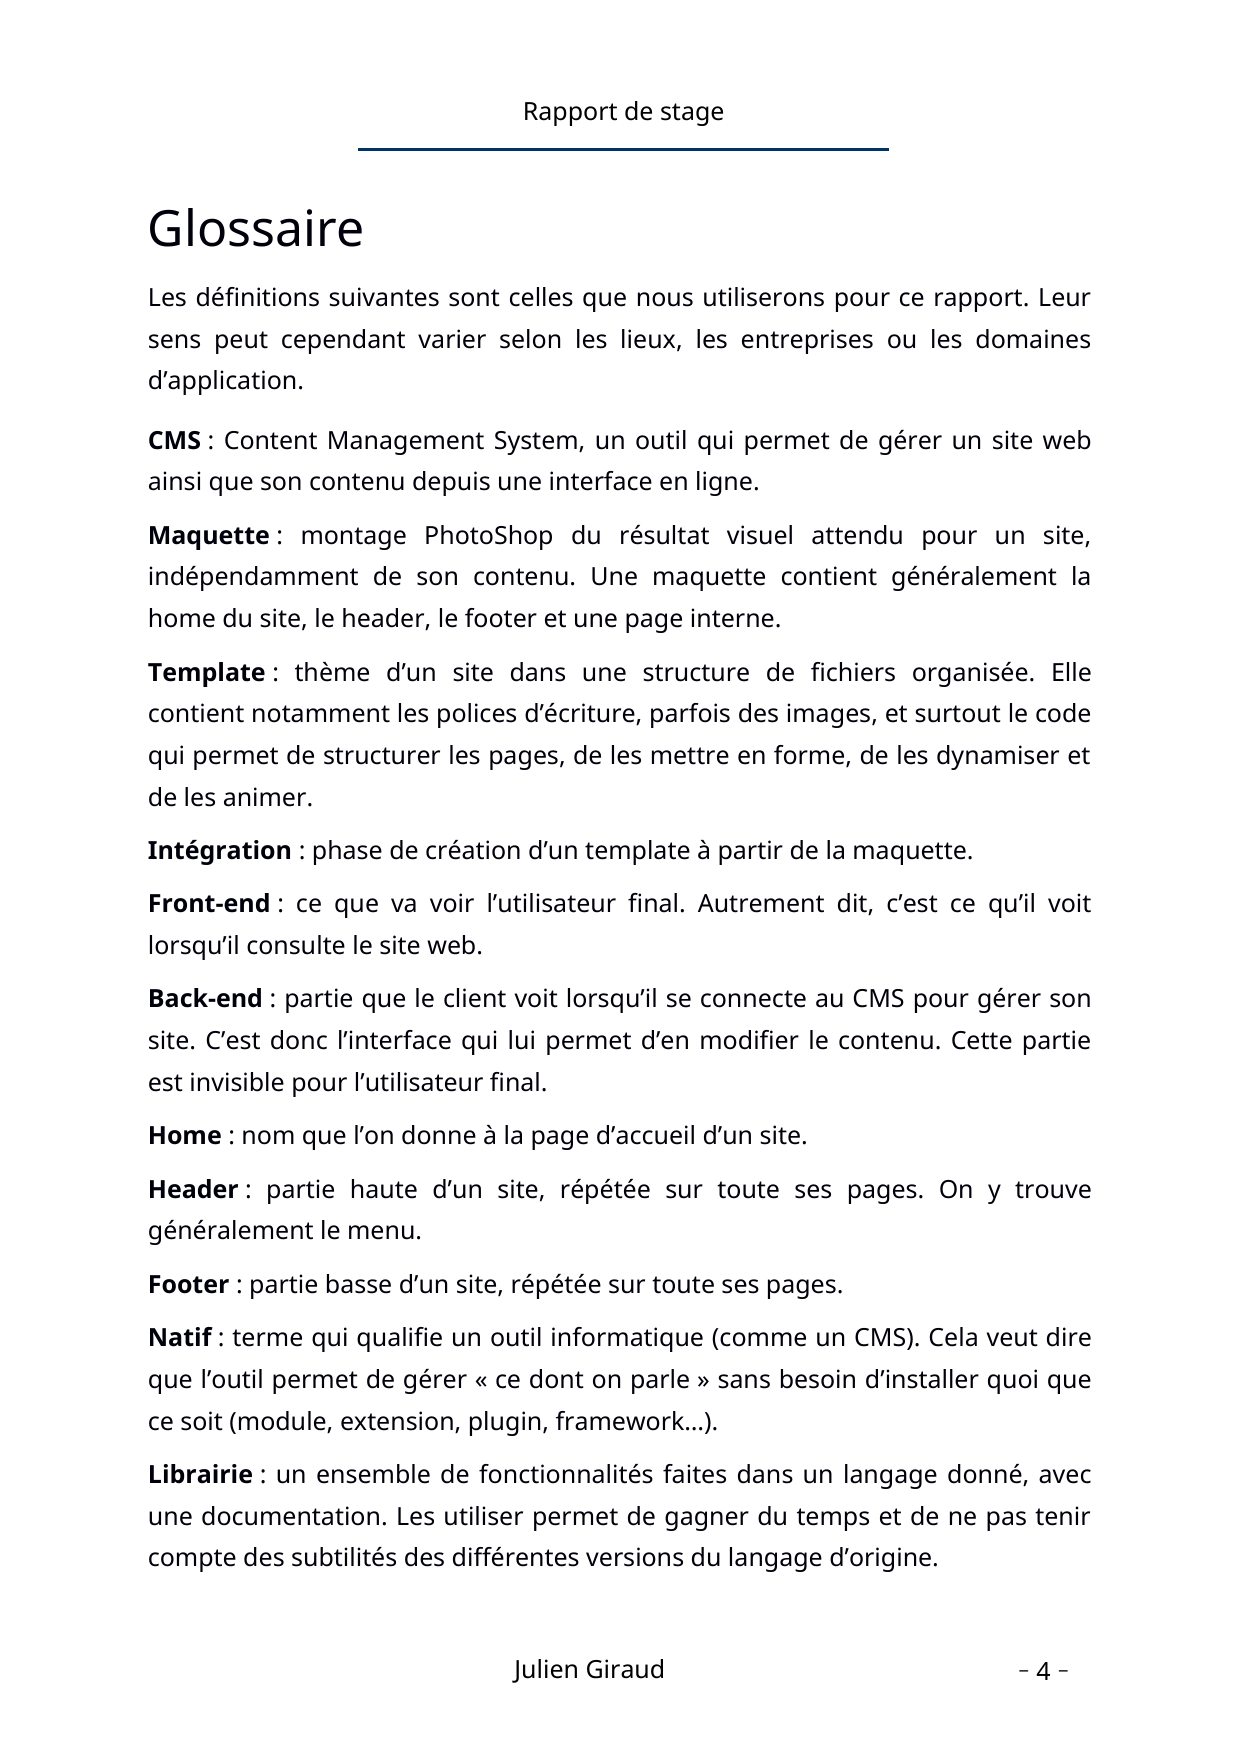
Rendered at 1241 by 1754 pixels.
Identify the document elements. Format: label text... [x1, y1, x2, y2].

text Intégration : phase de création d’un template à partir de la maquette. [148, 826, 1093, 868]
text Template : thème d’un site dans une structure de fichiers organisée. Elle contient notamment les polices d’écriture, parfois des images, et surtout le code qui permet de structurer les pages, de les mettre en forme, de les dynamiser et de les animer. [148, 648, 1093, 814]
text Front-end : ce que va voir l’utilisateur final. Autrement dit, c’est ce qu’il voit lorsqu’il consulte le site web. [148, 879, 1093, 963]
text Natif : terme qui qualifie un outil informatique (comme un CMS). Cela veut dire que l’outil permet de gérer « ce dont on parle » sans besoin d’installer quoi que ce soit (module, extension, plugin, framework…). [148, 1313, 1093, 1438]
text Home : nom que l’on donne à la page d’accueil d’un site. [148, 1111, 1093, 1153]
text Header : partie haute d’un site, répétée sur toute ses pages. On y trouve généralement le menu. [148, 1165, 1093, 1248]
text Back-end : partie que le client voit lorsqu’il se connecte au CMS pour gérer son site. C’est donc l’interface qui lui permet d’en modifier le contenu. Cette partie est invisible pour l’utilisateur final. [148, 974, 1093, 1099]
text Les définitions suivantes sont celles que nous utiliserons pour ce rapport. Leur sens peut cependant varier selon les lieux, les entreprises ou les domaines d’application. [148, 273, 1093, 398]
text Footer : partie basse d’un site, répétée sur toute ses pages. [148, 1260, 1093, 1302]
text Maquette : montage PhotoShop du résultat visuel attendu pour un site, indépendamment de son contenu. Une maquette contient généralement la home du site, le header, le footer et une page interne. [148, 511, 1093, 636]
text CMS : Content Management System, un outil qui permet de gérer un site web ainsi que son contenu depuis une interface en ligne. [148, 416, 1093, 499]
text Librairie : un ensemble de fonctionnalités faites dans un langage donné, avec une documentation. Les utiliser permet de gagner du temps et de ne pas tenir compte des subtilités des différentes versions du langage d’origine. [148, 1450, 1093, 1575]
text Glossaire [148, 193, 1093, 261]
